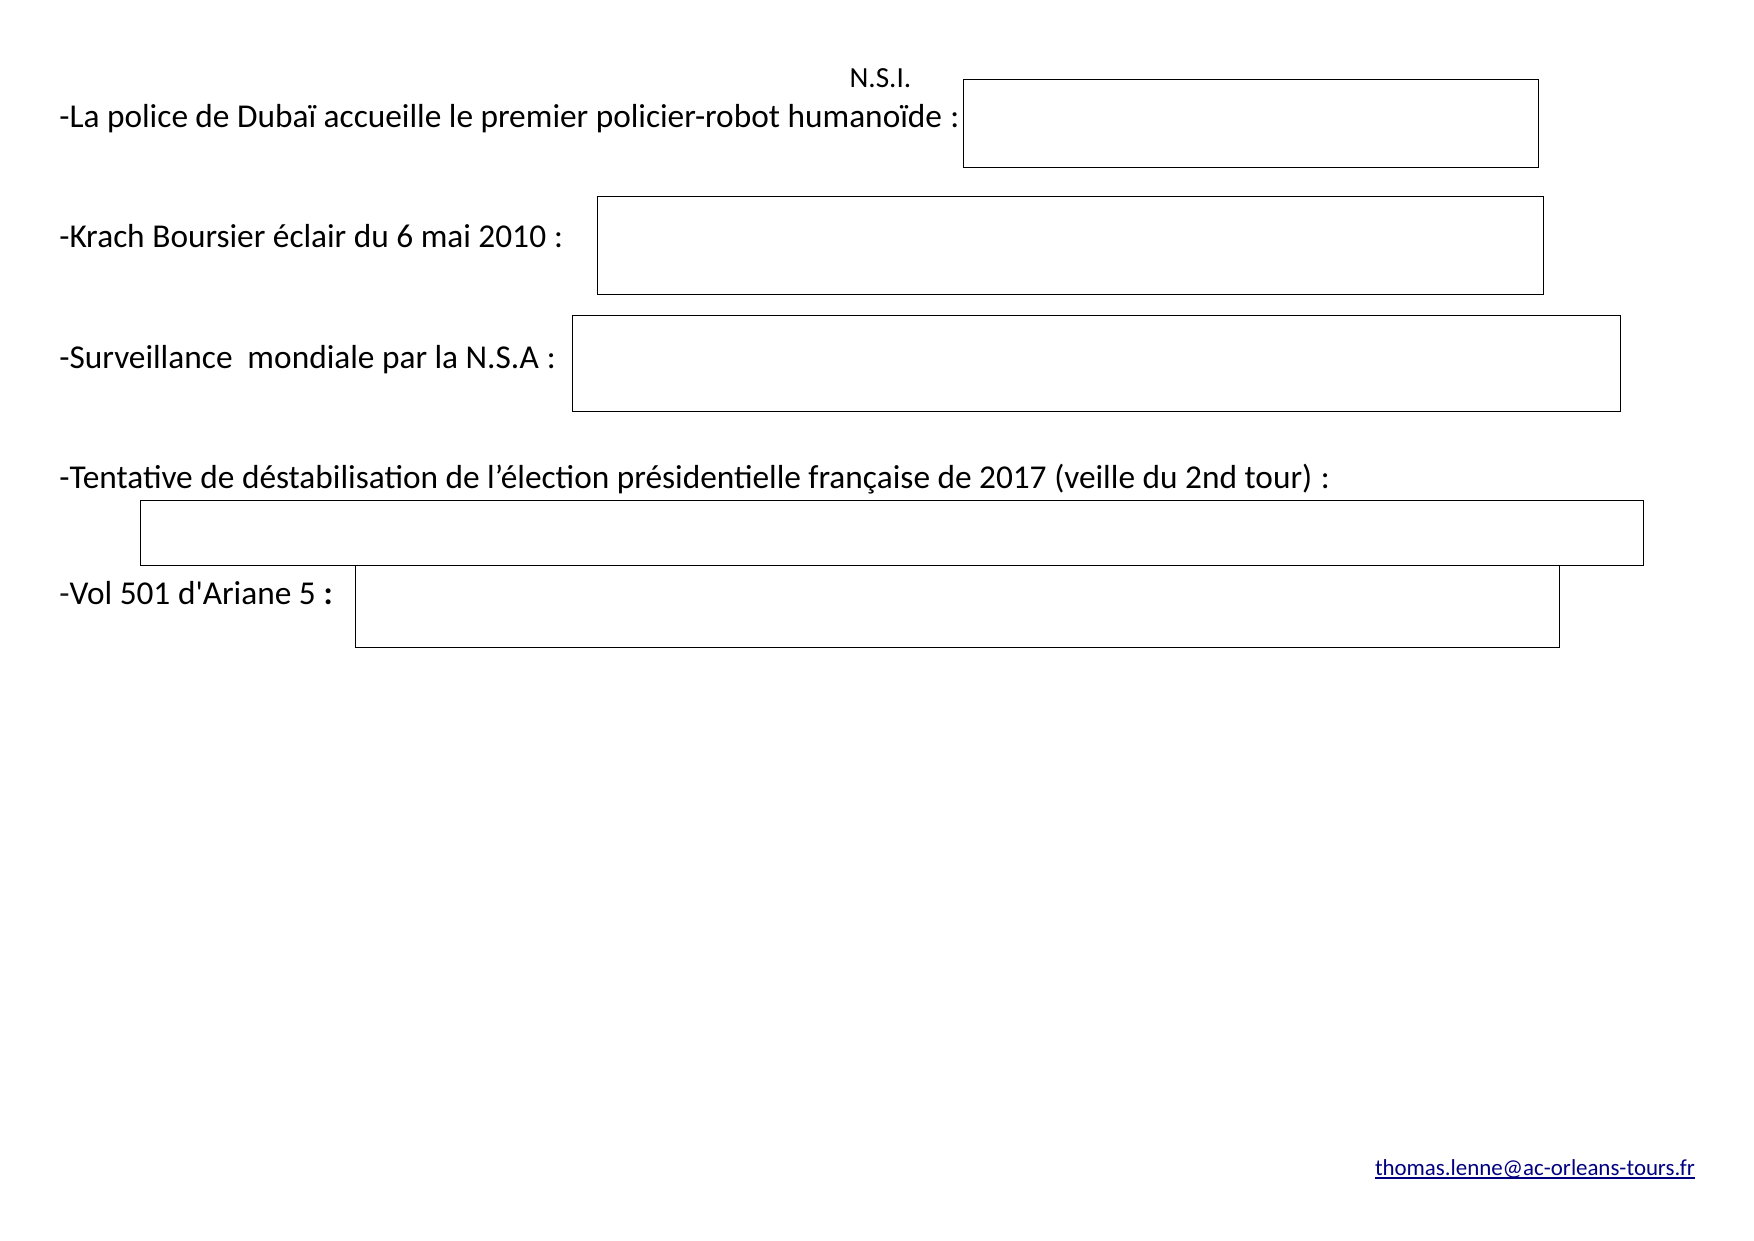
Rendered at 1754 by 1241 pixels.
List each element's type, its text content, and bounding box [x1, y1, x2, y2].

text [1621, 336, 1695, 377]
text [1539, 95, 1695, 135]
text [1544, 215, 1695, 256]
text [1560, 572, 1695, 613]
text -La police de Dubaï accueille le premier policier-robot humanoïde : [59, 95, 963, 135]
text -Vol 501 d'Ariane 5 : [59, 572, 355, 613]
text -Tentative de déstabilisation de l’élection présidentielle française de 2017 (veille du 2nd tour) : [59, 457, 1695, 497]
text -Surveillance mondiale par la N.S.A : [59, 336, 572, 377]
text -Krach Boursier éclair du 6 mai 2010 : [59, 215, 597, 256]
